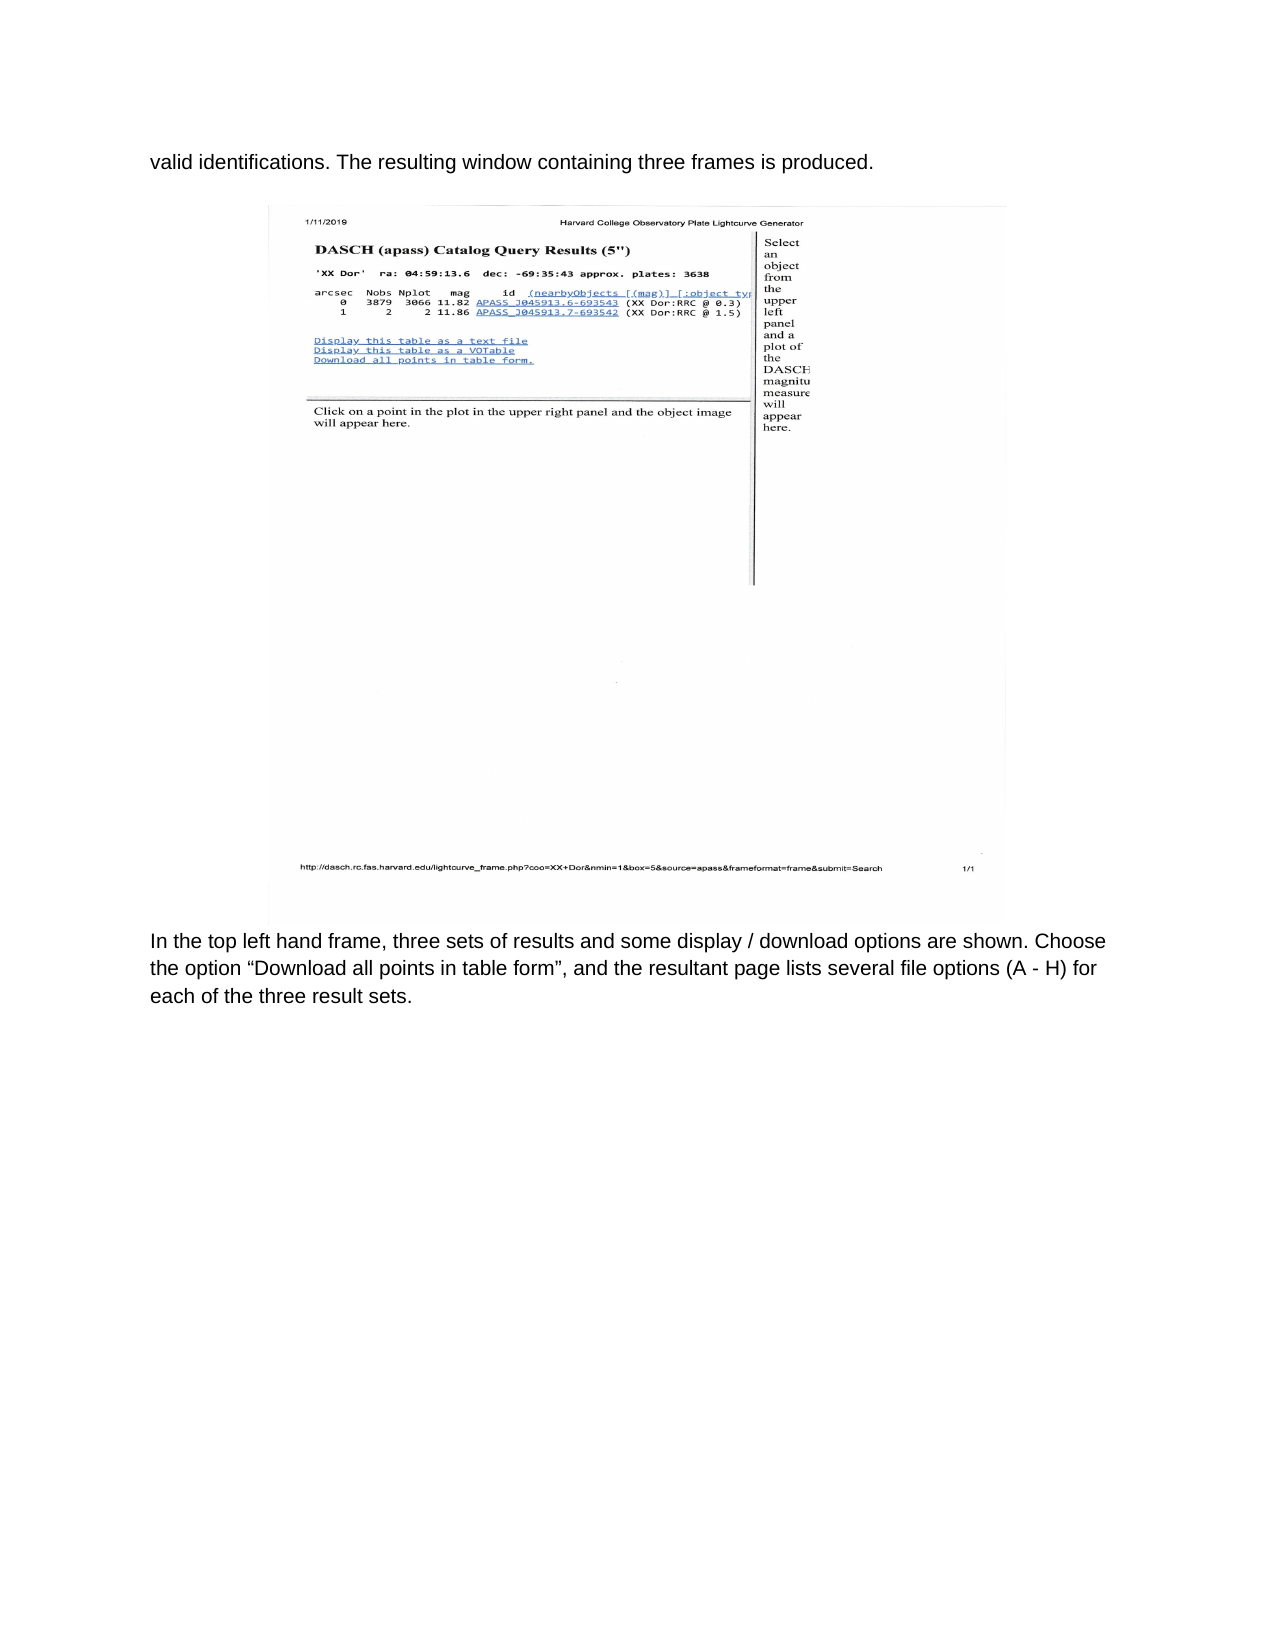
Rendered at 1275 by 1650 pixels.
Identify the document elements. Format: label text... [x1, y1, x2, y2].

picture [268, 205, 1007, 925]
text In the top left hand frame, three sets of results and some display / download options are shown. Choose the option “Download all points in table form”, and the resultant page lists several file options (A - H) for each of the three result sets. [150, 929, 1125, 1008]
text valid identifications. The resulting window containing three frames is produced. [150, 150, 1125, 174]
